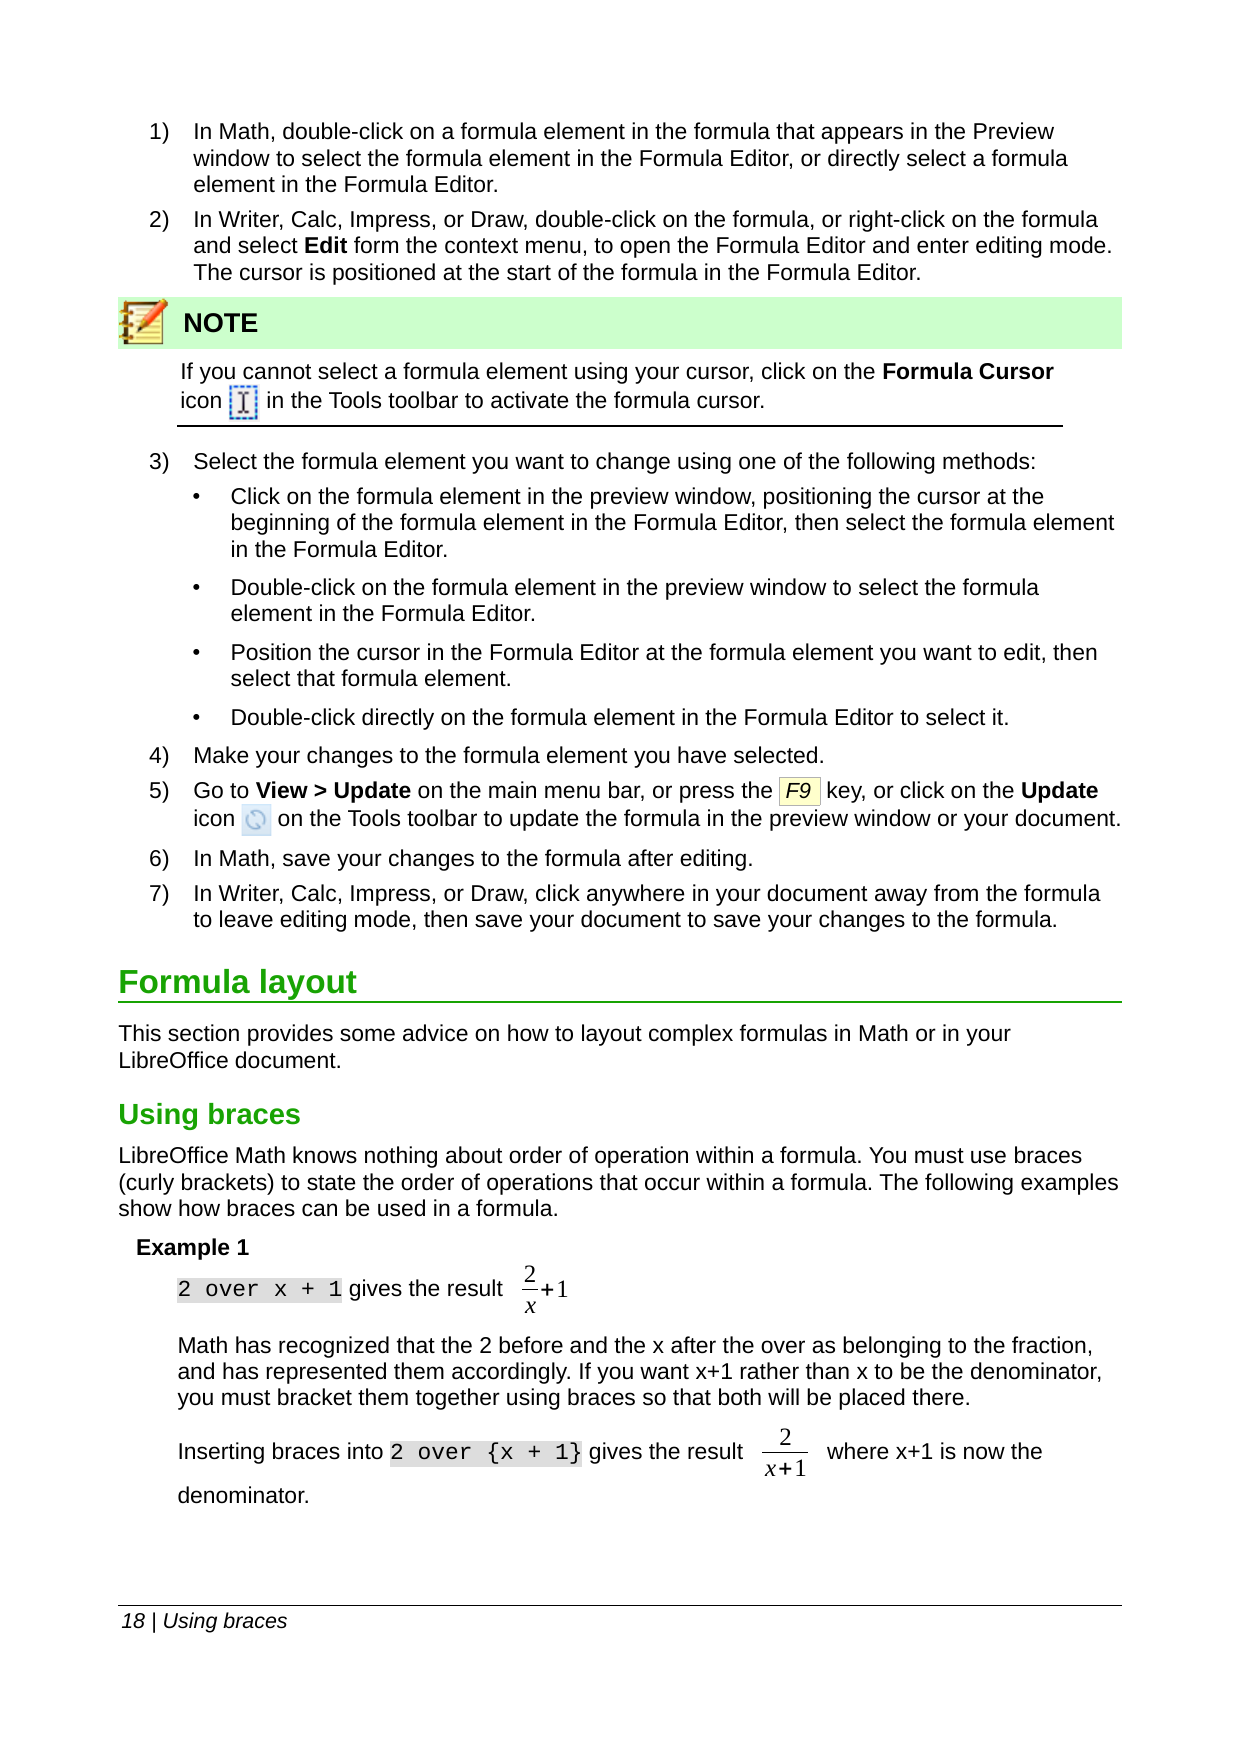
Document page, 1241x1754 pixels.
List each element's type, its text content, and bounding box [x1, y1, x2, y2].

list In Writer, Calc, Impress, or Draw, double-click on the formula, or right-click on the formula and select Edit form the context menu, to open the Formula Editor and enter editing mode. The cursor is positioned at the start of the formula in the Formula Editor. [169, 206, 1122, 285]
picture [228, 384, 260, 422]
list Click on the formula element in the preview window, positioning the cursor at the beginning of the formula element in the Formula Editor, then select the formula element in the Formula Editor. [192, 483, 1122, 562]
text LibreOffice Math knows nothing about order of operation within a formula. You must use braces (curly brackets) to state the order of operations that occur within a formula. The following examples show how braces can be used in a formula. [118, 1142, 1122, 1221]
text 2 over x + 1 gives the result [177, 1260, 1122, 1319]
list Position the cursor in the Formula Editor at the formula element you want to edit, then select that formula element. [192, 639, 1122, 691]
list Double-click directly on the formula element in the Formula Editor to select it. [192, 703, 1122, 730]
subtitle Formula layout [118, 962, 1122, 1001]
list Double-click on the formula element in the preview window to select the formula element in the Formula Editor. [192, 574, 1122, 627]
subtitle Using braces [118, 1097, 1122, 1130]
text This section provides some advice on how to layout complex formulas in Math or in your LibreOffice document. [118, 1020, 1122, 1073]
picture [119, 297, 170, 348]
list In Math, save your changes to the formula after editing. [169, 845, 1122, 871]
subtitle NOTE [118, 297, 1122, 349]
list Make your changes to the formula element you have selected. [169, 742, 1122, 768]
picture [241, 804, 272, 836]
text Example 1 [136, 1234, 1122, 1260]
list In Math, double-click on a formula element in the formula that appears in the Preview window to select the formula element in the Formula Editor, or directly select a formula element in the Formula Editor. [169, 118, 1122, 197]
text Math has recognized that the 2 before and the x after the over as belonging to the fraction, and has represented them accordingly. If you want x+1 rather than x to be the denominator, you must bracket them together using braces so that both will be placed there. [177, 1332, 1122, 1411]
list In Writer, Calc, Impress, or Draw, click anywhere in your document away from the formula to leave editing mode, then save your document to save your changes to the formula. [169, 880, 1122, 933]
list Select the formula element you want to change using one of the following methods: [169, 448, 1122, 474]
text If you cannot select a formula element using your cursor, click on the Formula Cursor icon in the Tools toolbar to activate the formula cursor. [177, 355, 1063, 425]
text Inserting braces into 2 over {x + 1} gives the resultwhere x+1 is now the denominator. [177, 1423, 1122, 1508]
list Go to View > Update on the main menu bar, or press the F9 key, or click on the Update icon on the Tools toolbar to update the formula in the preview window or your document. [169, 777, 1122, 836]
